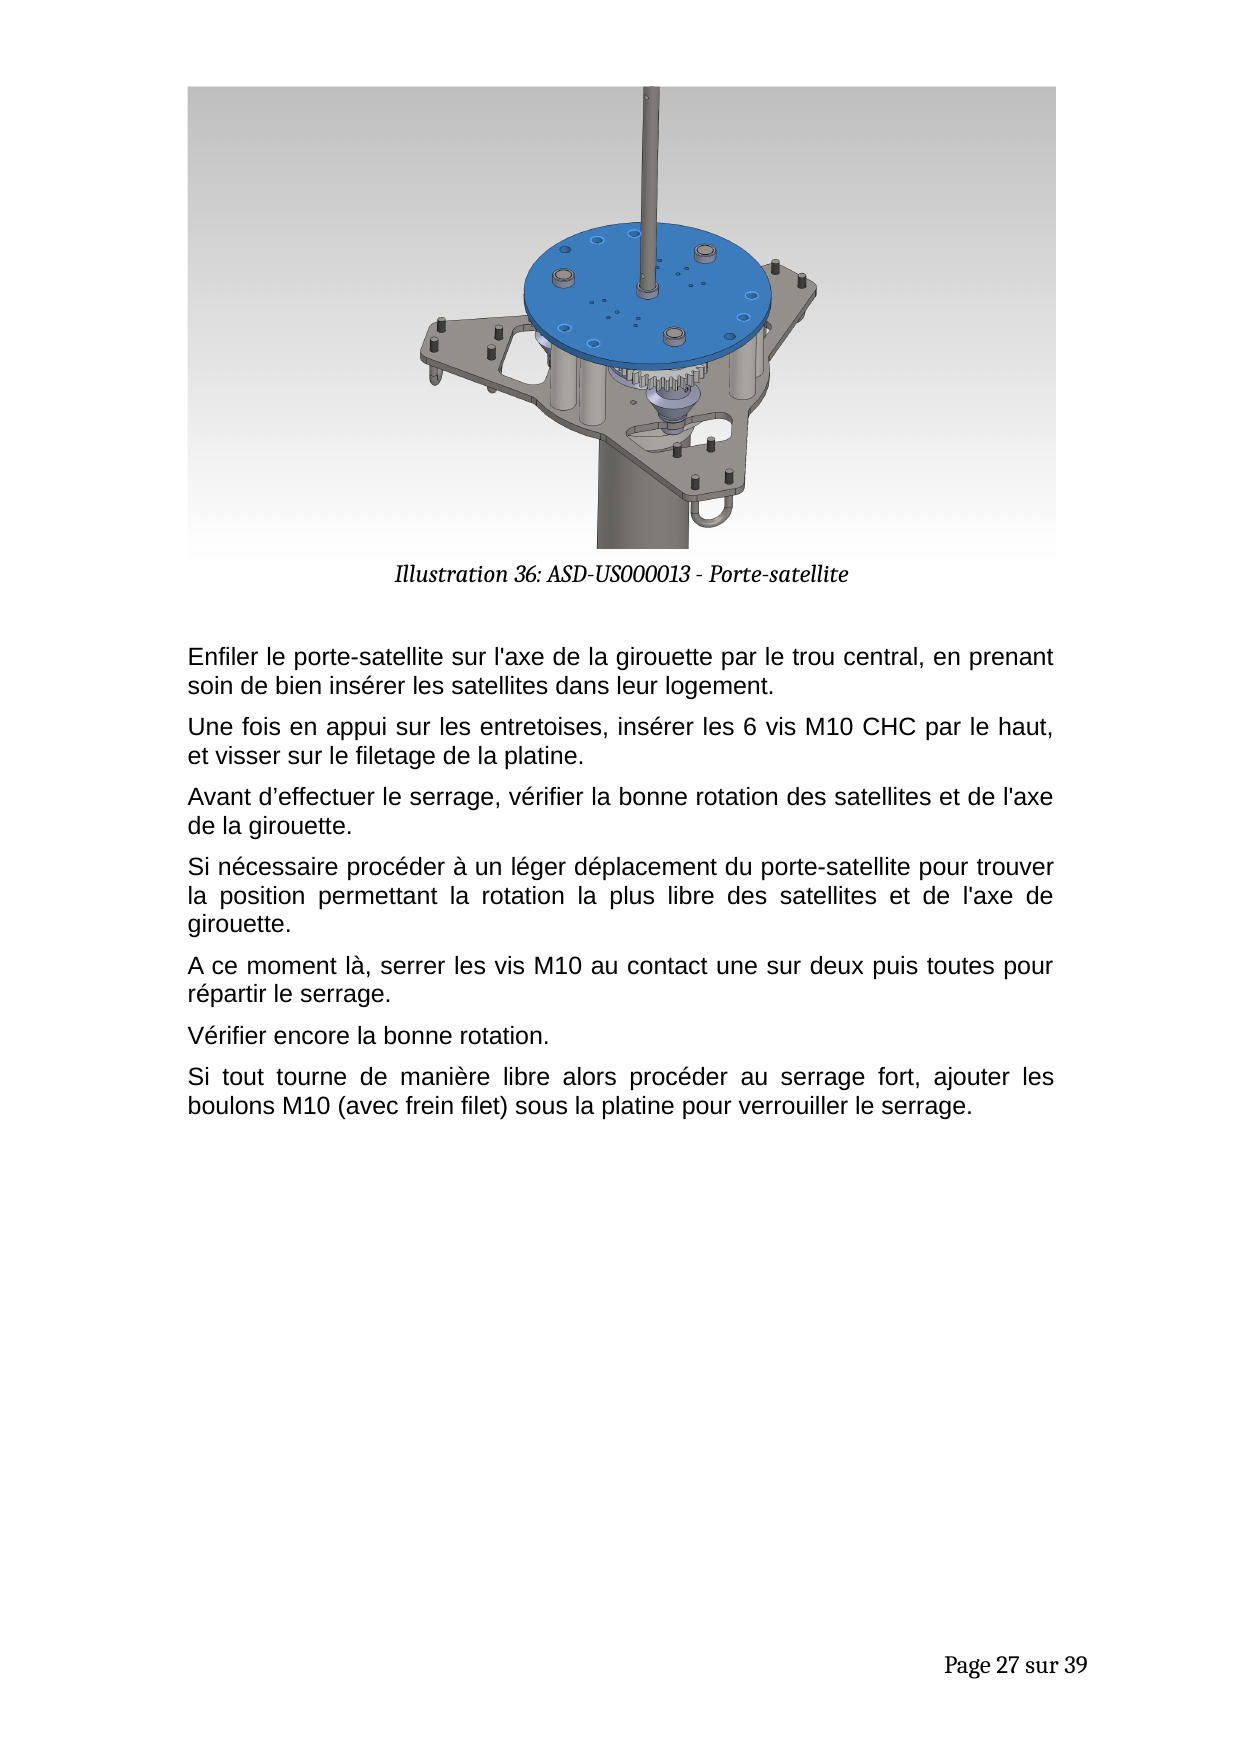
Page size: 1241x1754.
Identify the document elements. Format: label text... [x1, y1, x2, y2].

text A ce moment là, serrer les vis M10 au contact une sur deux puis toutes pour répartir le serrage. [187, 951, 1056, 1008]
picture [187, 86, 1056, 560]
text Enfiler le porte-satellite sur l'axe de la girouette par le trou central, en prenant soin de bien insérer les satellites dans leur logement. [187, 642, 1056, 699]
text Illustration 36: ASD-US000013 - Porte-satellite [187, 560, 1056, 588]
text Vérifier encore la bonne rotation. [187, 1021, 1056, 1049]
text Si tout tourne de manière libre alors procéder au serrage fort, ajouter les boulons M10 (avec frein filet) sous la platine pour verrouiller le serrage. [187, 1062, 1056, 1119]
text Si nécessaire procéder à un léger déplacement du porte-satellite pour trouver la position permettant la rotation la plus libre des satellites et de l'axe de girouette. [187, 852, 1056, 938]
text Une fois en appui sur les entretoises, insérer les 6 vis M10 CHC par le haut, et visser sur le filetage de la platine. [187, 712, 1056, 769]
text Avant d’effectuer le serrage, vérifier la bonne rotation des satellites et de l'axe de la girouette. [187, 782, 1056, 839]
